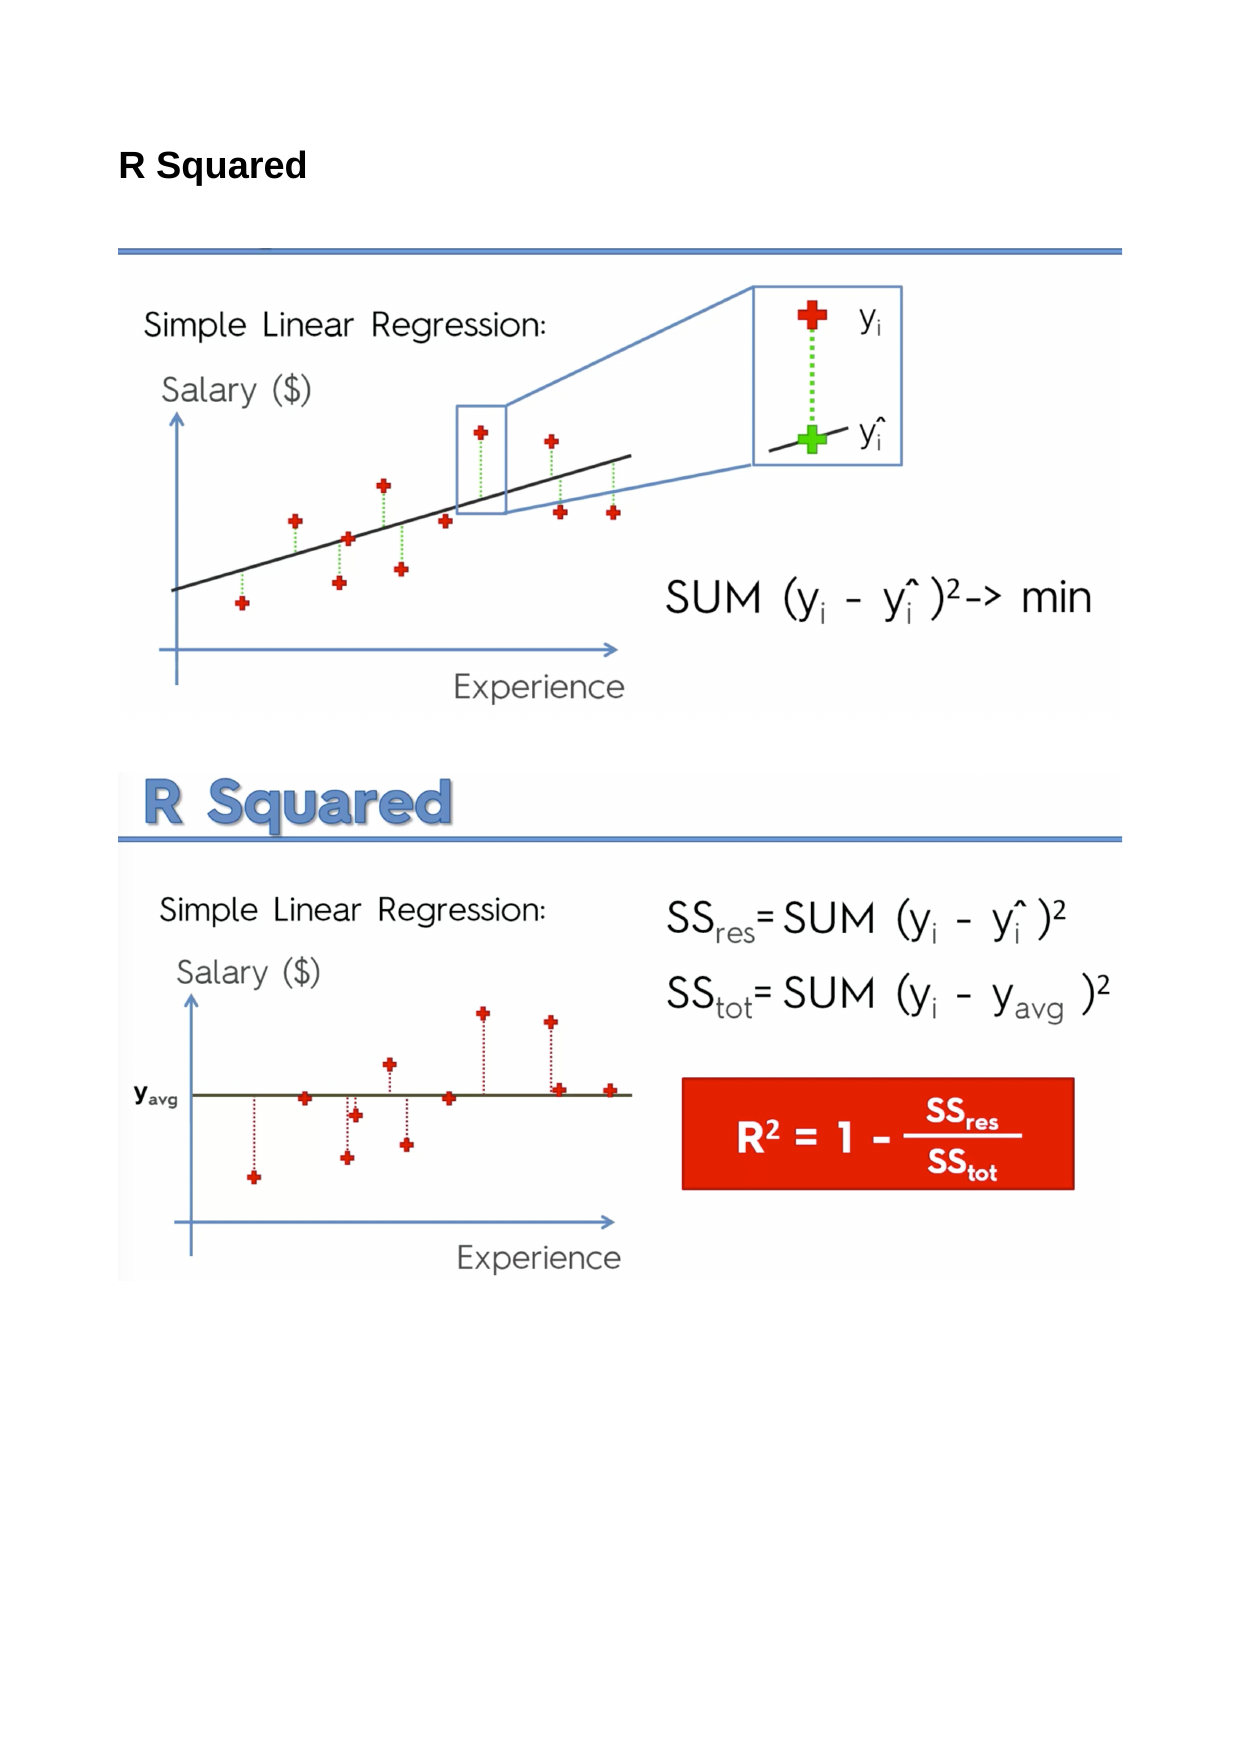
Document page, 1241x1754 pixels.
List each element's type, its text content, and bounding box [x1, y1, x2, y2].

picture [118, 772, 1123, 1281]
picture [118, 248, 1123, 718]
subtitle R Squared [118, 143, 1122, 187]
